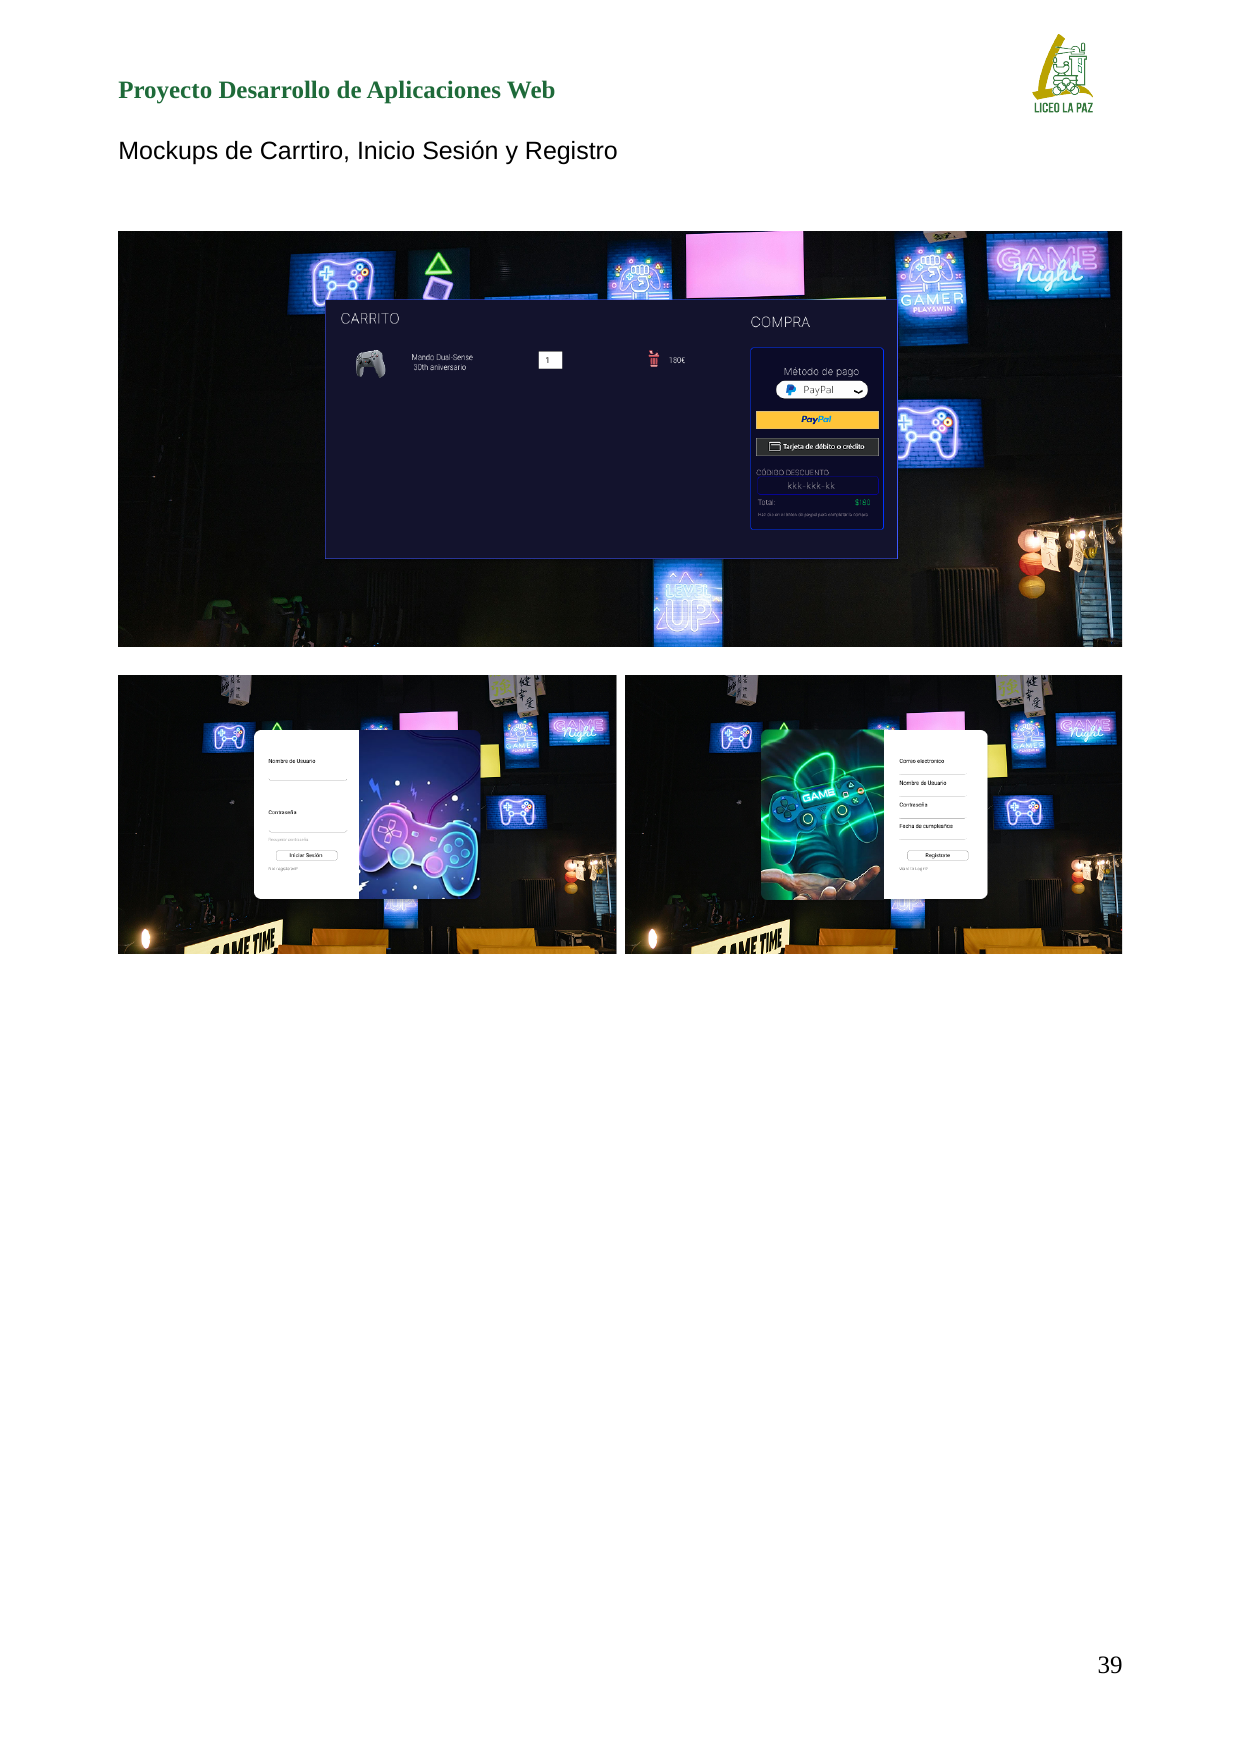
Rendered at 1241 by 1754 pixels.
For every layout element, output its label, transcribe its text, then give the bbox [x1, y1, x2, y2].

picture [118, 675, 1123, 954]
picture [118, 231, 1123, 647]
text Mockups de Carrtiro, Inicio Sesión y Registro [118, 136, 1122, 164]
picture [1025, 26, 1100, 121]
